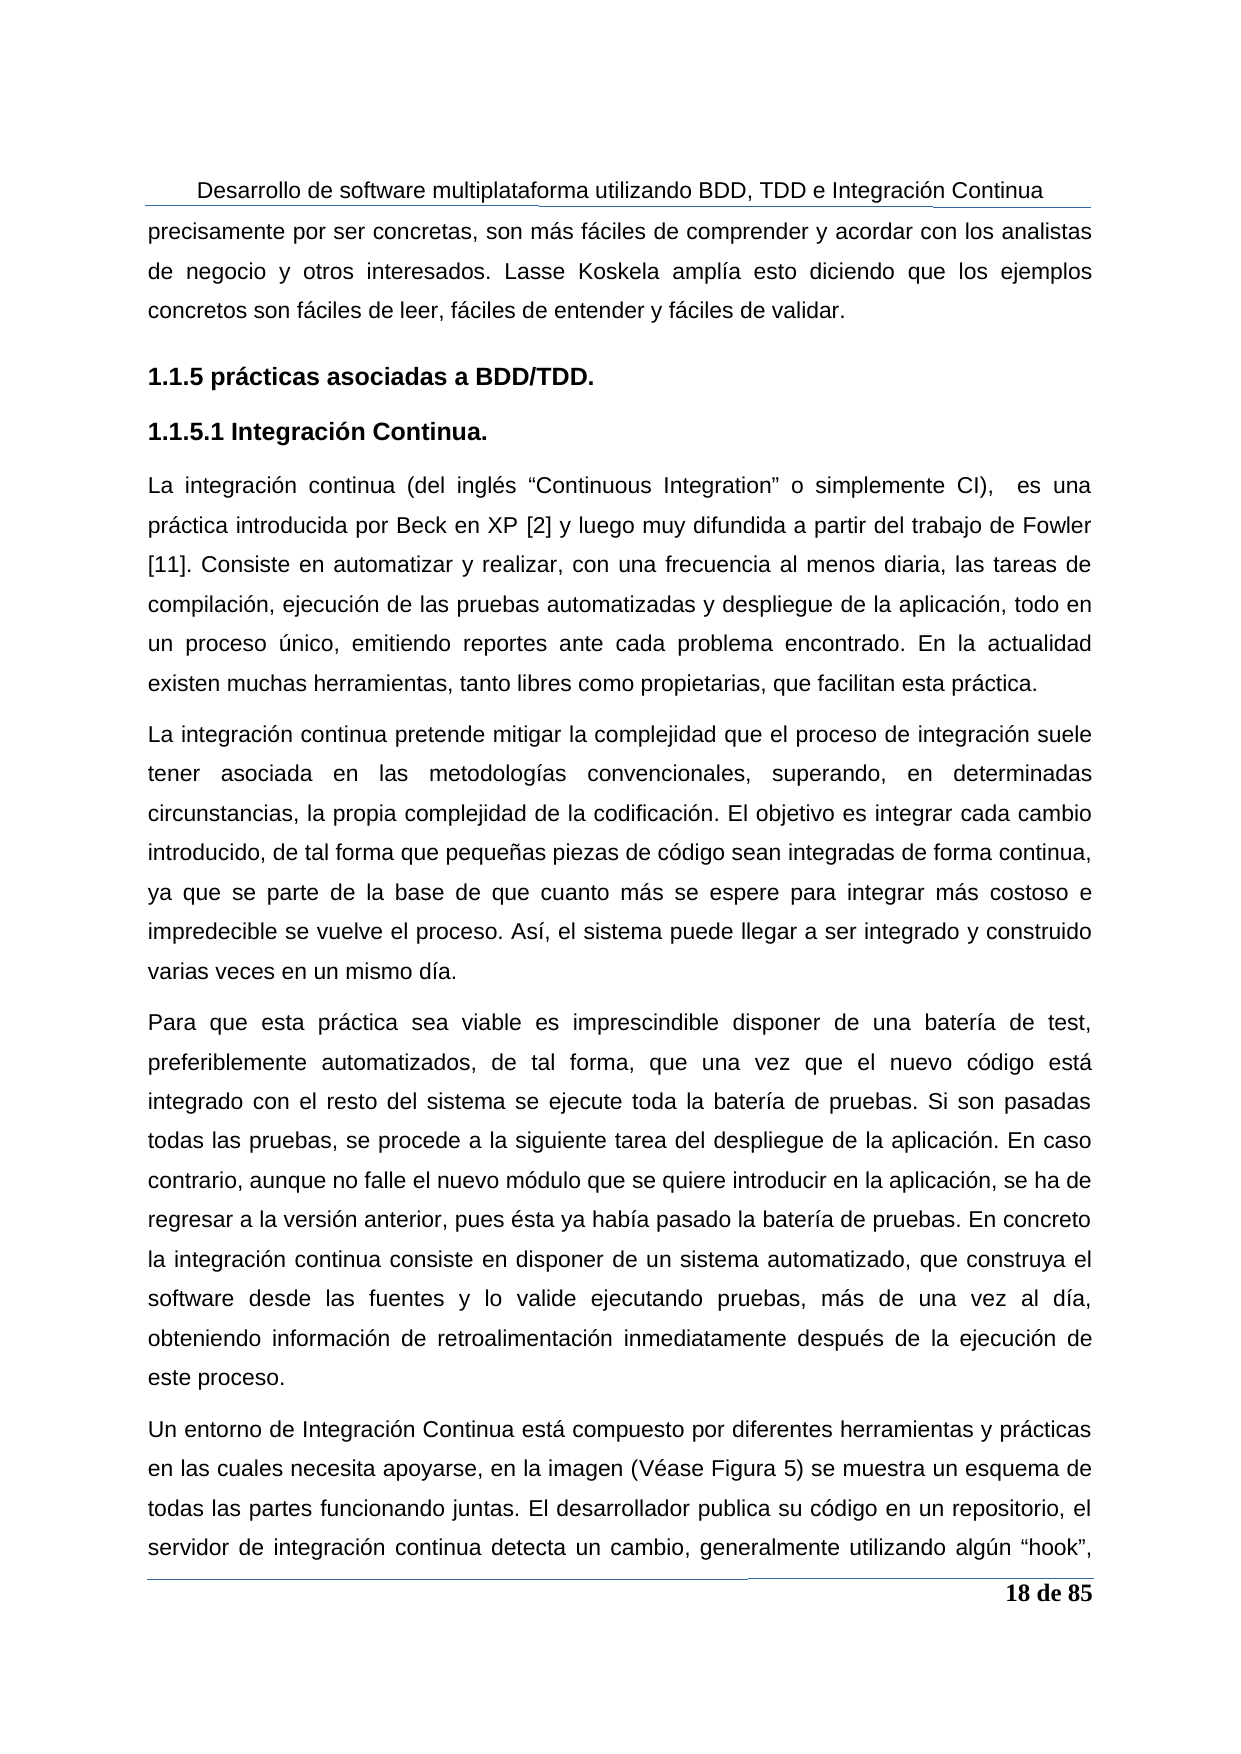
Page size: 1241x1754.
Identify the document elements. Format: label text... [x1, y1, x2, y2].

text 1.1.5.1 Integración Continua. [148, 417, 1093, 446]
subtitle 1.1.5 prácticas asociadas a BDD/TDD. [148, 362, 1093, 391]
text precisamente por ser concretas, son más fáciles de comprender y acordar con los analistas de negocio y otros interesados. Lasse Koskela amplía esto diciendo que los ejemplos concretos son fáciles de leer, fáciles de entender y fáciles de validar. [148, 218, 1093, 324]
text Para que esta práctica sea viable es imprescindible disponer de una batería de test, preferiblemente automatizados, de tal forma, que una vez que el nuevo código está integrado con el resto del sistema se ejecute toda la batería de pruebas. Si son pasadas todas las pruebas, se procede a la siguiente tarea del despliegue de la aplicación. En caso contrario, aunque no falle el nuevo módulo que se quiere introducir en la aplicación, se ha de regresar a la versión anterior, pues ésta ya había pasado la batería de pruebas. En concreto la integración continua consiste en disponer de un sistema automatizado, que construya el software desde las fuentes y lo valide ejecutando pruebas, más de una vez al día, obteniendo información de retroalimentación inmediatamente después de la ejecución de este proceso. [148, 1009, 1093, 1391]
text Un entorno de Integración Continua está compuesto por diferentes herramientas y prácticas en las cuales necesita apoyarse, en la imagen (Véase Figura 5) se muestra un esquema de todas las partes funcionando juntas. El desarrollador publica su código en un repositorio, el servidor de integración continua detecta un cambio, generalmente utilizando algún “hook”, [148, 1416, 1093, 1560]
text La integración continua (del inglés “Continuous Integration” o simplemente CI), es una práctica introducida por Beck en XP [2] y luego muy difundida a partir del trabajo de Fowler [11]. Consiste en automatizar y realizar, con una frecuencia al menos diaria, las tareas de compilación, ejecución de las pruebas automatizadas y despliegue de la aplicación, todo en un proceso único, emitiendo reportes ante cada problema encontrado. En la actualidad existen muchas herramientas, tanto libres como propietarias, que facilitan esta práctica. [148, 472, 1093, 696]
text La integración continua pretende mitigar la complejidad que el proceso de integración suele tener asociada en las metodologías convencionales, superando, en determinadas circunstancias, la propia complejidad de la codificación. El objetivo es integrar cada cambio introducido, de tal forma que pequeñas piezas de código sean integradas de forma continua, ya que se parte de la base de que cuanto más se espere para integrar más costoso e impredecible se vuelve el proceso. Así, el sistema puede llegar a ser integrado y construido varias veces en un mismo día. [148, 721, 1093, 984]
